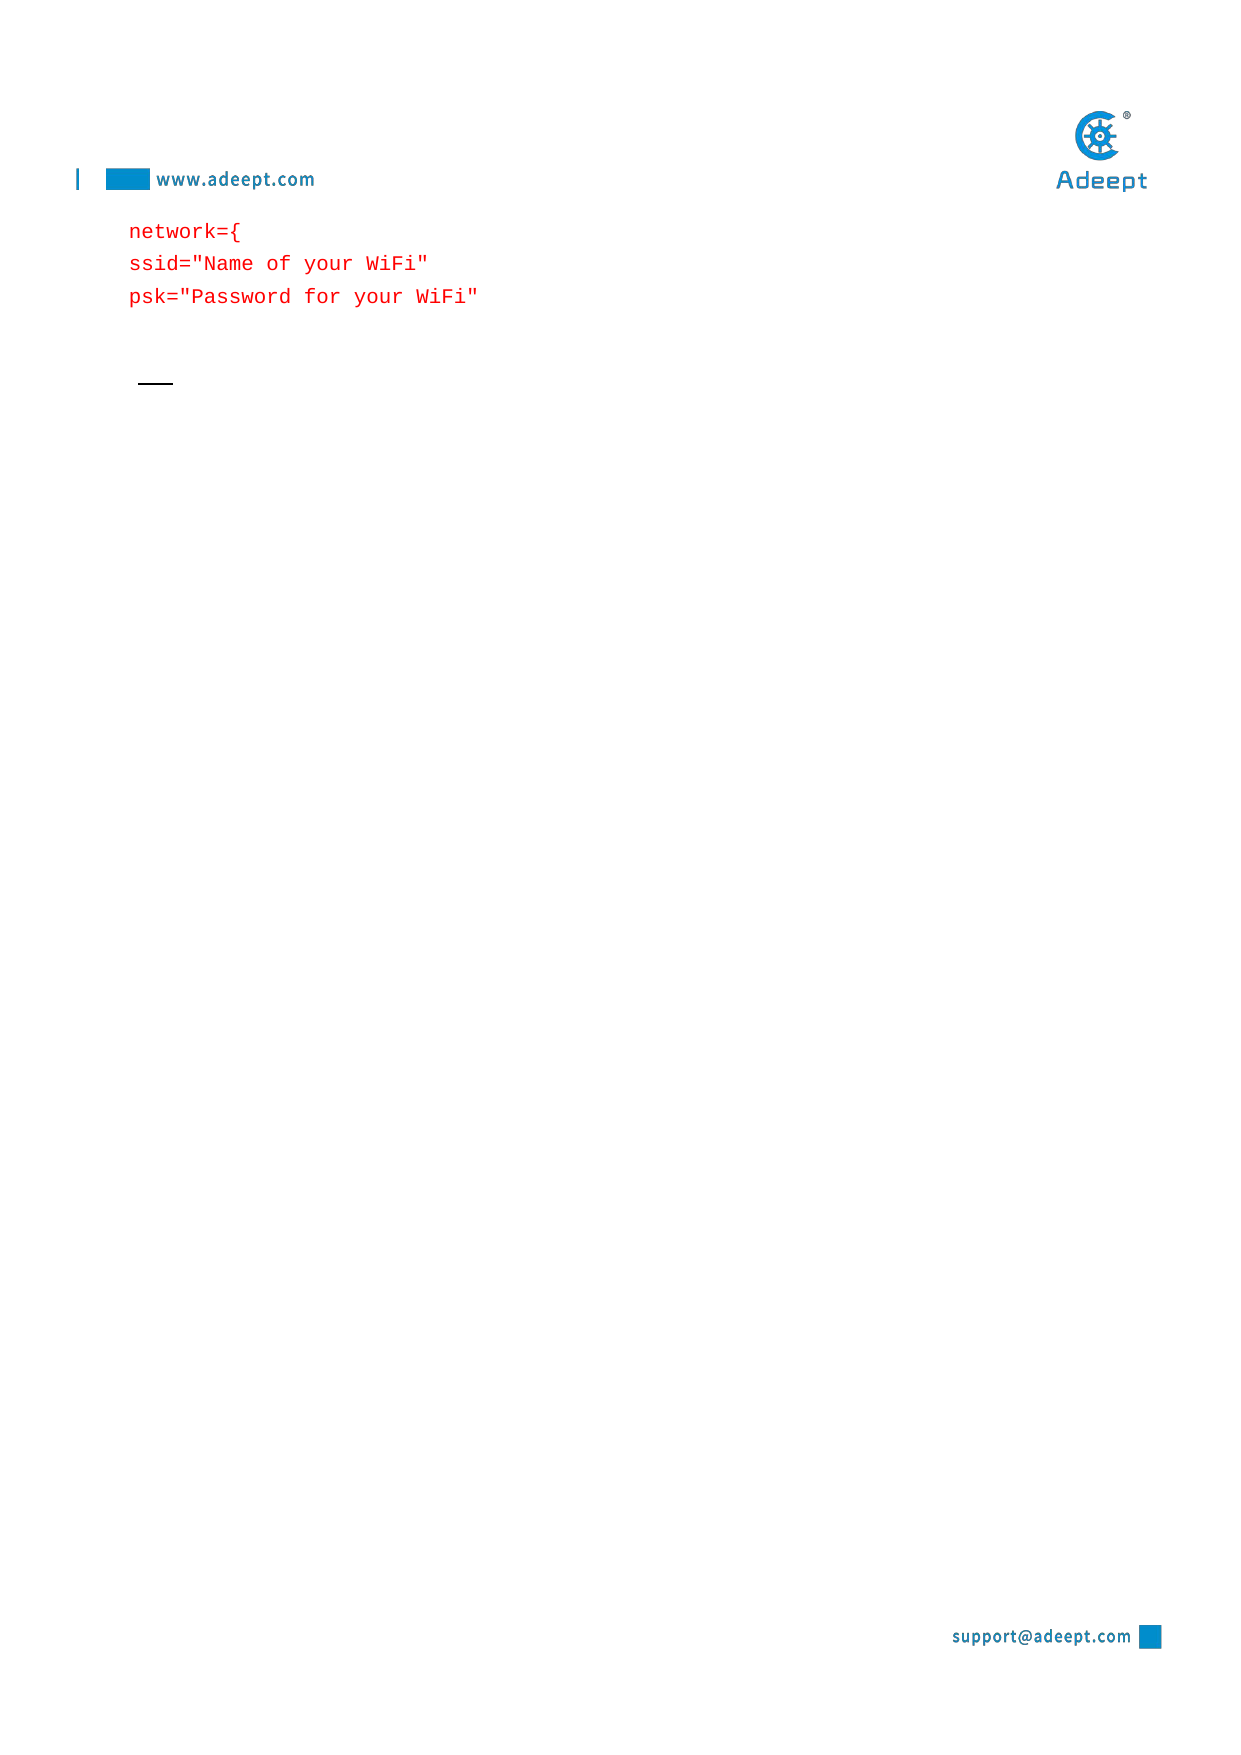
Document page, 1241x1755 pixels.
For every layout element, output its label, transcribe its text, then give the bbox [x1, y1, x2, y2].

picture [75, 167, 343, 191]
text ssid="Name of your WiFi" psk="Password for your WiFi" [128, 253, 587, 309]
picture [1056, 111, 1147, 192]
text network={ [128, 221, 587, 245]
picture [947, 1625, 1139, 1649]
